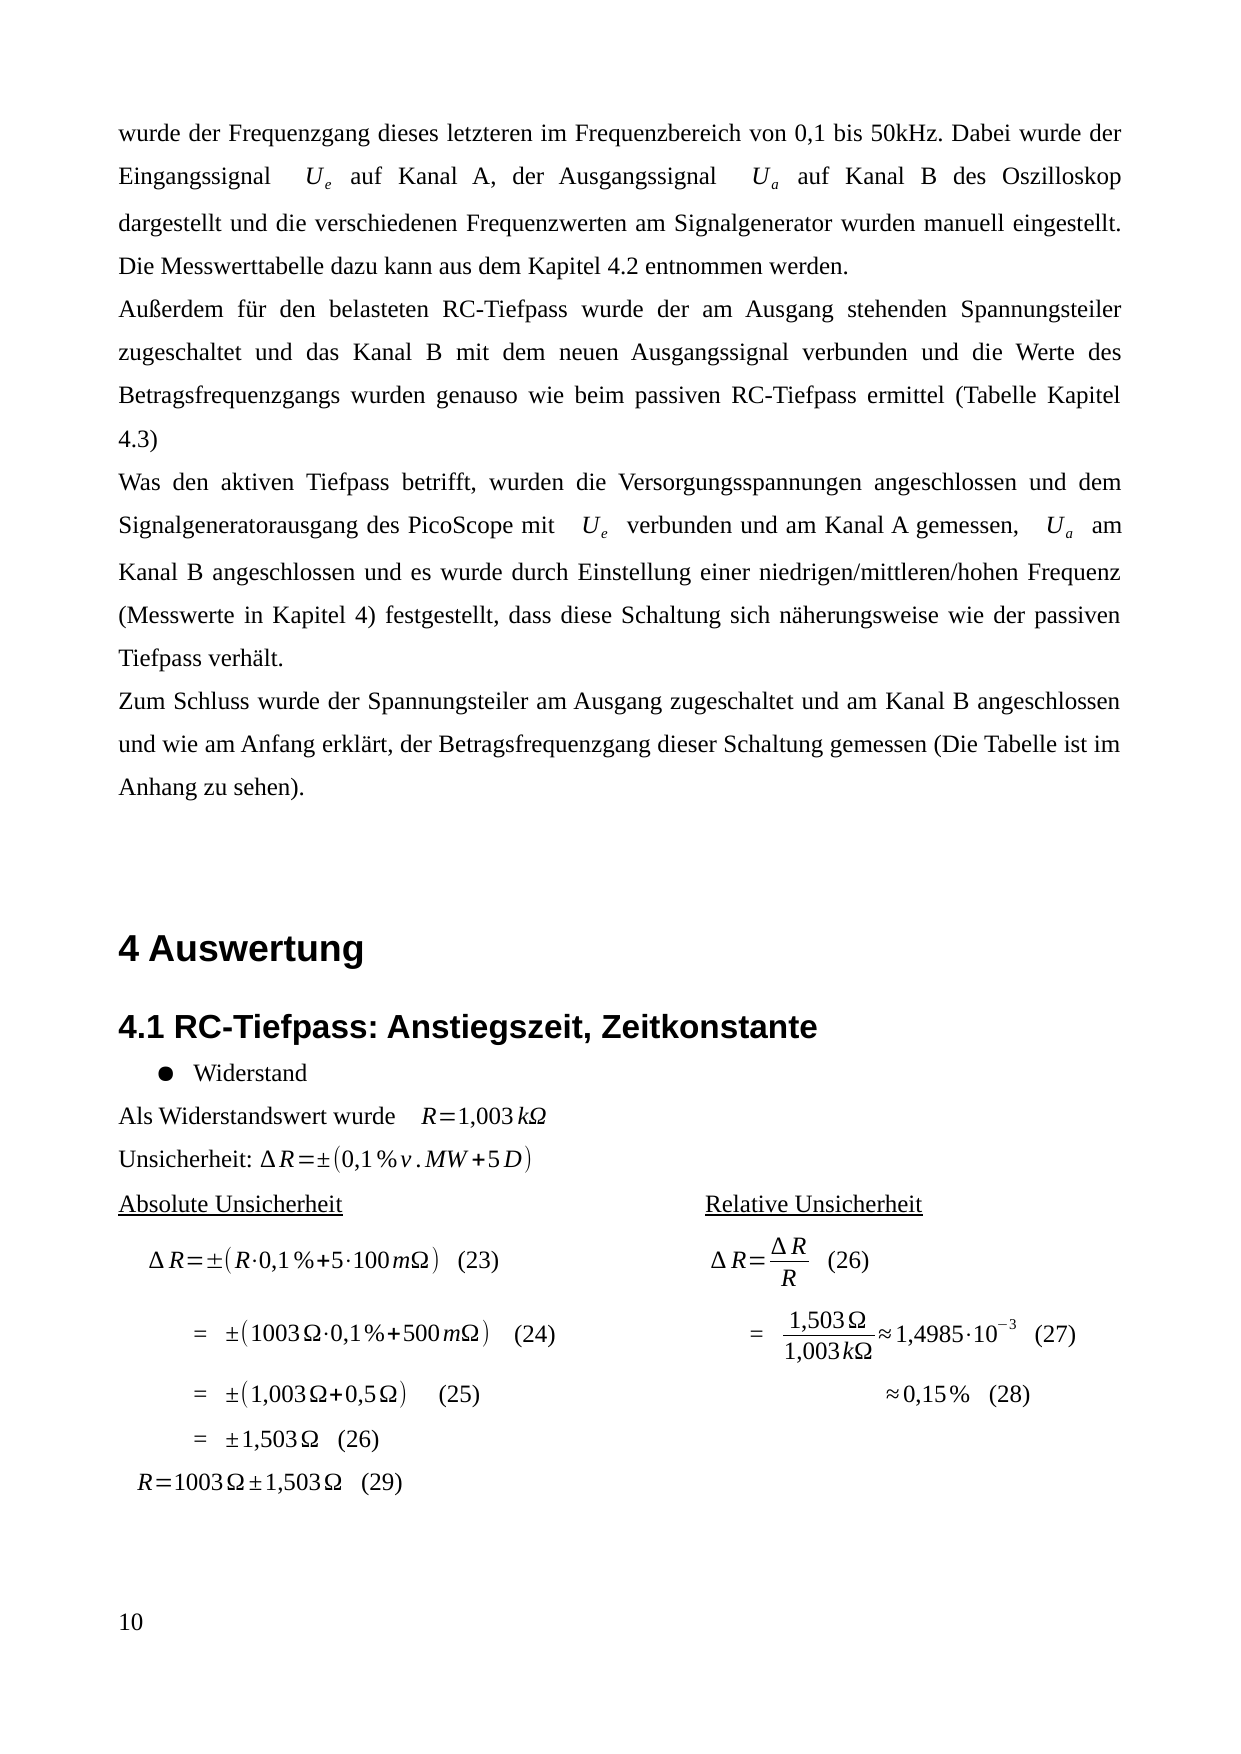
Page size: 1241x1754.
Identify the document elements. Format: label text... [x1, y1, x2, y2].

title 4 Auswertung [118, 927, 1122, 970]
text Was den aktiven Tiefpass betrifft, wurden die Versorgungsspannungen angeschlossen und dem Signalgeneratorausgang des PicoScope mit verbunden und am Kanal A gemessen, am Kanal B angeschlossen und es wurde durch Einstellung einer niedrigen/mittleren/hohen Frequenz (Messwerte in Kapitel 4) festgestellt, dass diese Schaltung sich näherungsweise wie der passiven Tiefpass verhält. [118, 467, 1122, 672]
text Als Widerstandswert wurde [118, 1101, 1122, 1130]
text =(26) [118, 1424, 1122, 1453]
text = (25) (28) [118, 1379, 1122, 1409]
text Absolute Unsicherheit Relative Unsicherheit [118, 1189, 1122, 1218]
list Widerstand [156, 1058, 1122, 1087]
text (29) [118, 1467, 1122, 1496]
text = (24) =(27) [118, 1306, 1122, 1365]
text Zum Schluss wurde der Spannungsteiler am Ausgang zugeschaltet und am Kanal B angeschlossen und wie am Anfang erklärt, der Betragsfrequenzgang dieser Schaltung gemessen (Die Tabelle ist im Anhang zu sehen). [118, 686, 1122, 801]
subtitle 4.1 RC-Tiefpass: Anstiegszeit, Zeitkonstante [118, 1007, 1122, 1046]
text wurde der Frequenzgang dieses letzteren im Frequenzbereich von 0,1 bis 50kHz. Dabei wurde der Eingangssignal auf Kanal A, der Ausgangssignal auf Kanal B des Oszilloskop dargestellt und die verschiedenen Frequenzwerten am Signalgenerator wurden manuell eingestellt. Die Messwerttabelle dazu kann aus dem Kapitel 4.2 entnommen werden. [118, 118, 1122, 280]
text (23) (26) [118, 1232, 1122, 1291]
text Außerdem für den belasteten RC-Tiefpass wurde der am Ausgang stehenden Spannungsteiler zugeschaltet und das Kanal B mit dem neuen Ausgangssignal verbunden und die Werte des Betragsfrequenzgangs wurden genauso wie beim passiven RC-Tiefpass ermittel (Tabelle Kapitel 4.3) [118, 294, 1122, 452]
text Unsicherheit: [118, 1144, 1122, 1175]
